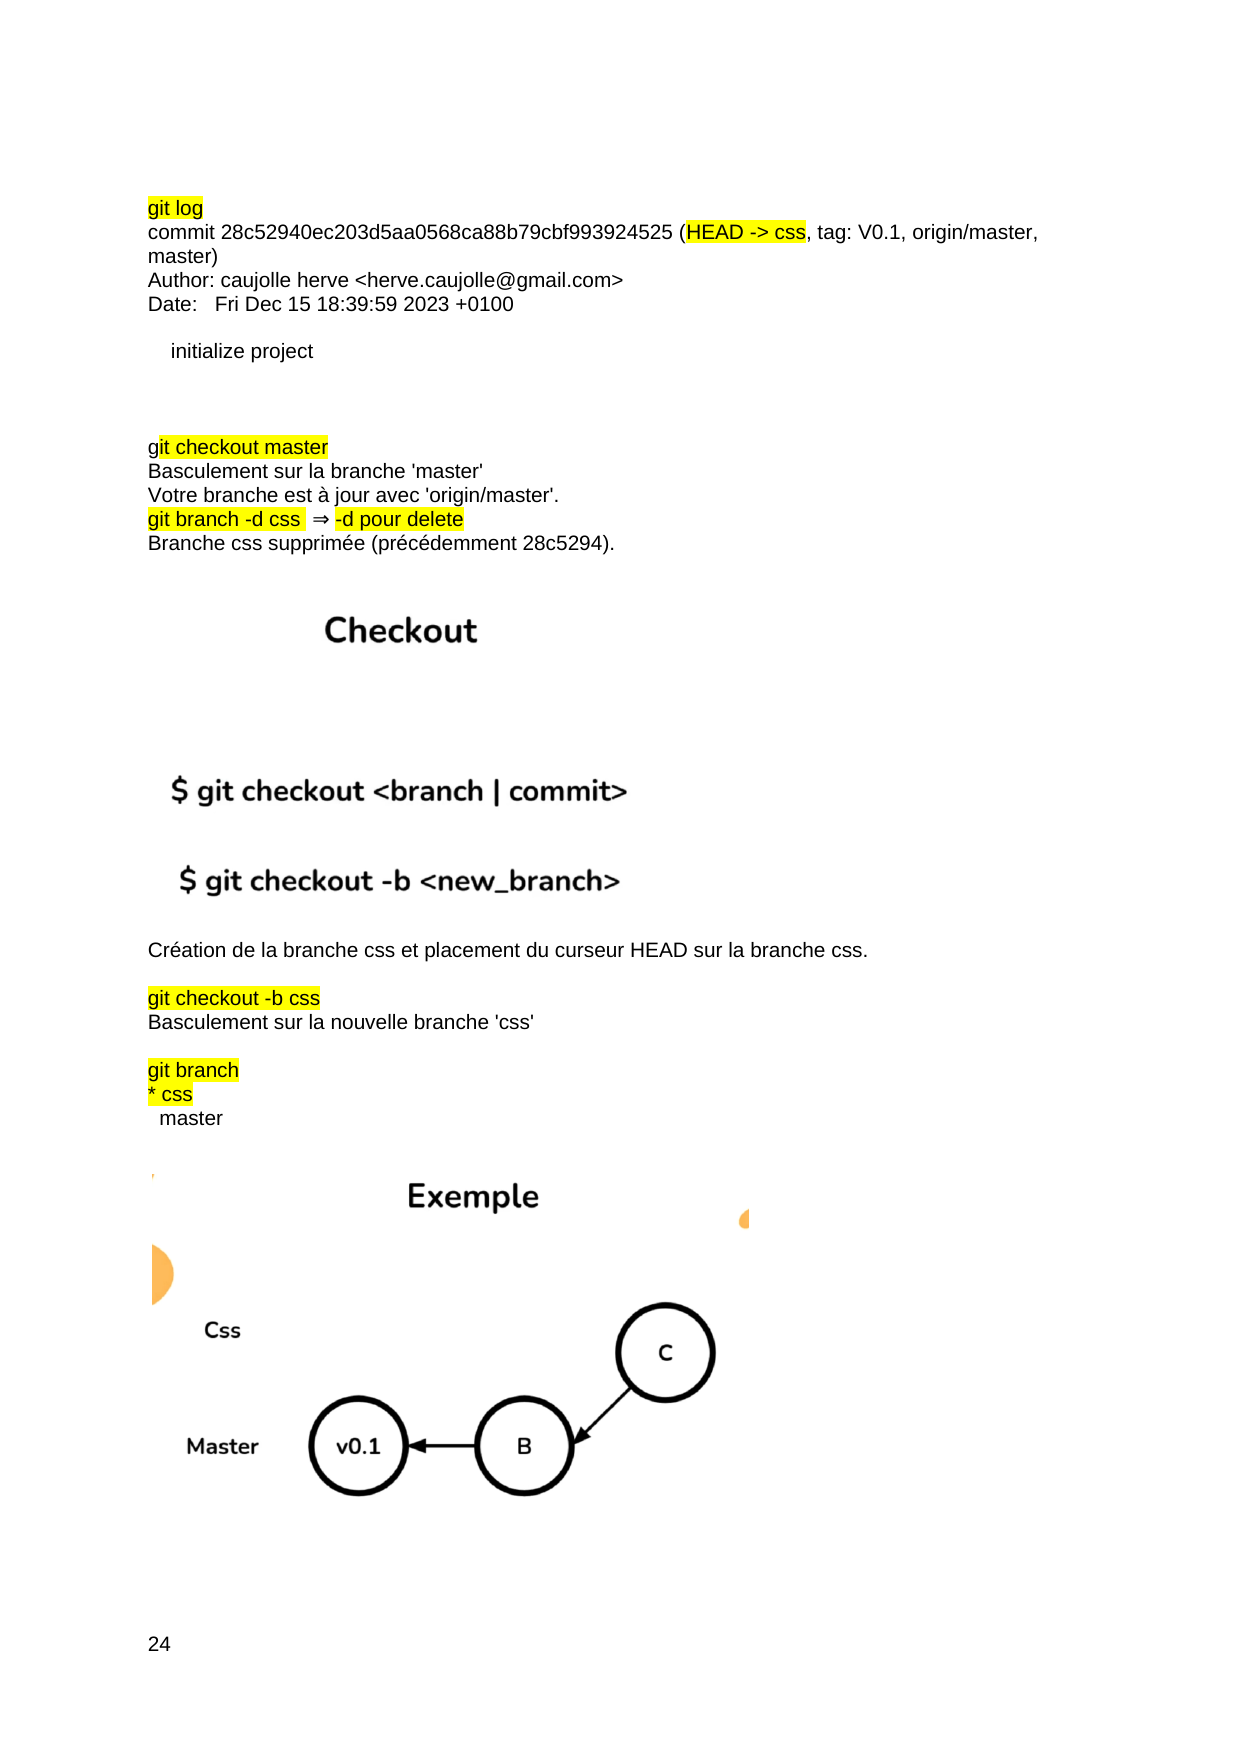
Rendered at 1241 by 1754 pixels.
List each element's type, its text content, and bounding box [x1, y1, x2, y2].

text Author: caujolle herve <herve.caujolle@gmail.com> [148, 267, 1093, 291]
picture [152, 1174, 749, 1515]
text Basculement sur la branche 'master' [148, 459, 1093, 483]
text git checkout -b css [148, 986, 1093, 1010]
text git branch -d css ⇒ -d pour delete [148, 507, 1093, 531]
text Date: Fri Dec 15 18:39:59 2023 +0100 [148, 291, 1093, 315]
text Votre branche est à jour avec 'origin/master'. [148, 483, 1093, 507]
text Création de la branche css et placement du curseur HEAD sur la branche css. [148, 938, 1093, 962]
text * css [148, 1082, 1093, 1106]
picture [141, 601, 657, 914]
text master [148, 1106, 1093, 1130]
text git branch [148, 1058, 1093, 1082]
text git log [148, 196, 1093, 219]
text commit 28c52940ec203d5aa0568ca88b79cbf993924525 (HEAD -> css, tag: V0.1, origin/master, master) [148, 219, 1093, 267]
text initialize project [148, 339, 1093, 363]
text Branche css supprimée (précédemment 28c5294). [148, 531, 1093, 555]
text Basculement sur la nouvelle branche 'css' [148, 1010, 1093, 1034]
text git checkout master [148, 435, 1093, 459]
